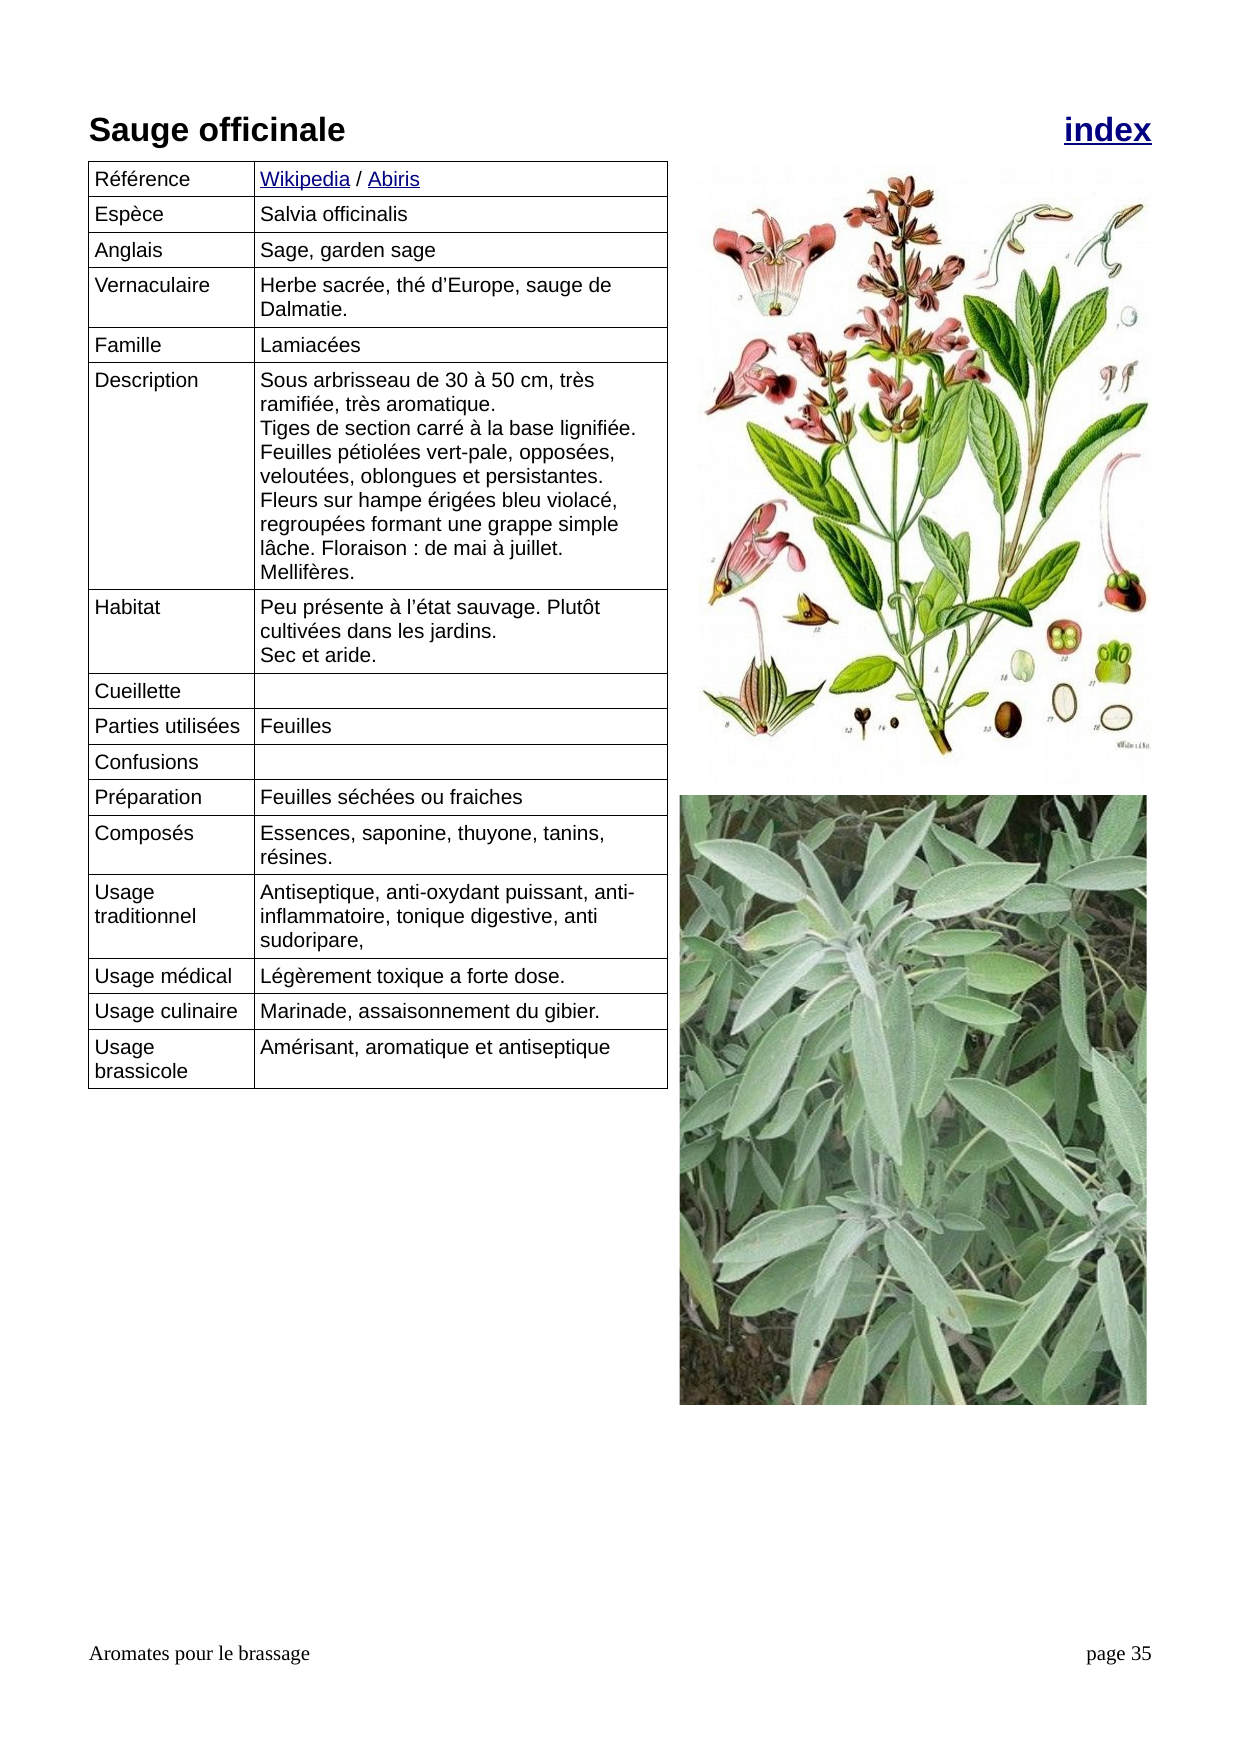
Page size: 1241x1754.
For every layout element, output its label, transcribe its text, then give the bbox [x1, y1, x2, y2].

table_cell Confusions [89, 745, 254, 779]
table_cell Amérisant, aromatique et antiseptique [255, 1030, 667, 1088]
table_cell Légèrement toxique a forte dose. [255, 959, 667, 993]
table_cell Vernaculaire [89, 268, 254, 327]
table_cell [255, 674, 667, 708]
picture [679, 795, 1147, 1405]
table_cell Usage médical [89, 959, 254, 993]
table_cell Feuilles [255, 709, 667, 744]
table_cell Parties utilisées [89, 709, 254, 744]
table_cell Marinade, assaisonnement du gibier. [255, 994, 667, 1029]
table_cell Essences, saponine, thuyone, tanins, résines. [255, 816, 667, 874]
table_cell Usage culinaire [89, 994, 254, 1029]
table_cell Description [89, 363, 254, 589]
table_cell Peu présente à l’état sauvage. Plutôt cultivées dans les jardins. Sec et aride. [255, 590, 667, 673]
table_cell Herbe sacrée, thé d’Europe, sauge de Dalmatie. [255, 268, 667, 327]
table_cell Habitat [89, 590, 254, 673]
table_cell Lamiacées [255, 328, 667, 362]
table_cell Salvia officinalis [255, 197, 667, 232]
table_header Référence [89, 162, 254, 196]
picture [698, 165, 1152, 785]
table_cell Usage brassicole [89, 1030, 254, 1088]
table_cell Espèce [89, 197, 254, 232]
subtitle Sauge officinale index [88, 109, 1152, 148]
table_cell Préparation [89, 780, 254, 815]
table_cell Sous arbrisseau de 30 à 50 cm, très ramifiée, très aromatique. Tiges de section carré à la base lignifiée. Feuilles pétiolées vert-pale, opposées, veloutées, oblongues et persistantes. Fleurs sur hampe érigées bleu violacé, regroupées formant une grappe simple lâche. Floraison : de mai à juillet. Mellifères. [255, 363, 667, 589]
table_cell Anglais [89, 233, 254, 267]
table_cell Composés [89, 816, 254, 874]
table_cell Antiseptique, anti-oxydant puissant, anti-inflammatoire, tonique digestive, anti sudoripare, [255, 875, 667, 958]
table_cell Usage traditionnel [89, 875, 254, 958]
table_cell [255, 745, 667, 779]
table_cell Sage, garden sage [255, 233, 667, 267]
table_cell Cueillette [89, 674, 254, 708]
table_cell Famille [89, 328, 254, 362]
table_cell Feuilles séchées ou fraiches [255, 780, 667, 815]
table_header Wikipedia / Abiris [255, 162, 667, 196]
